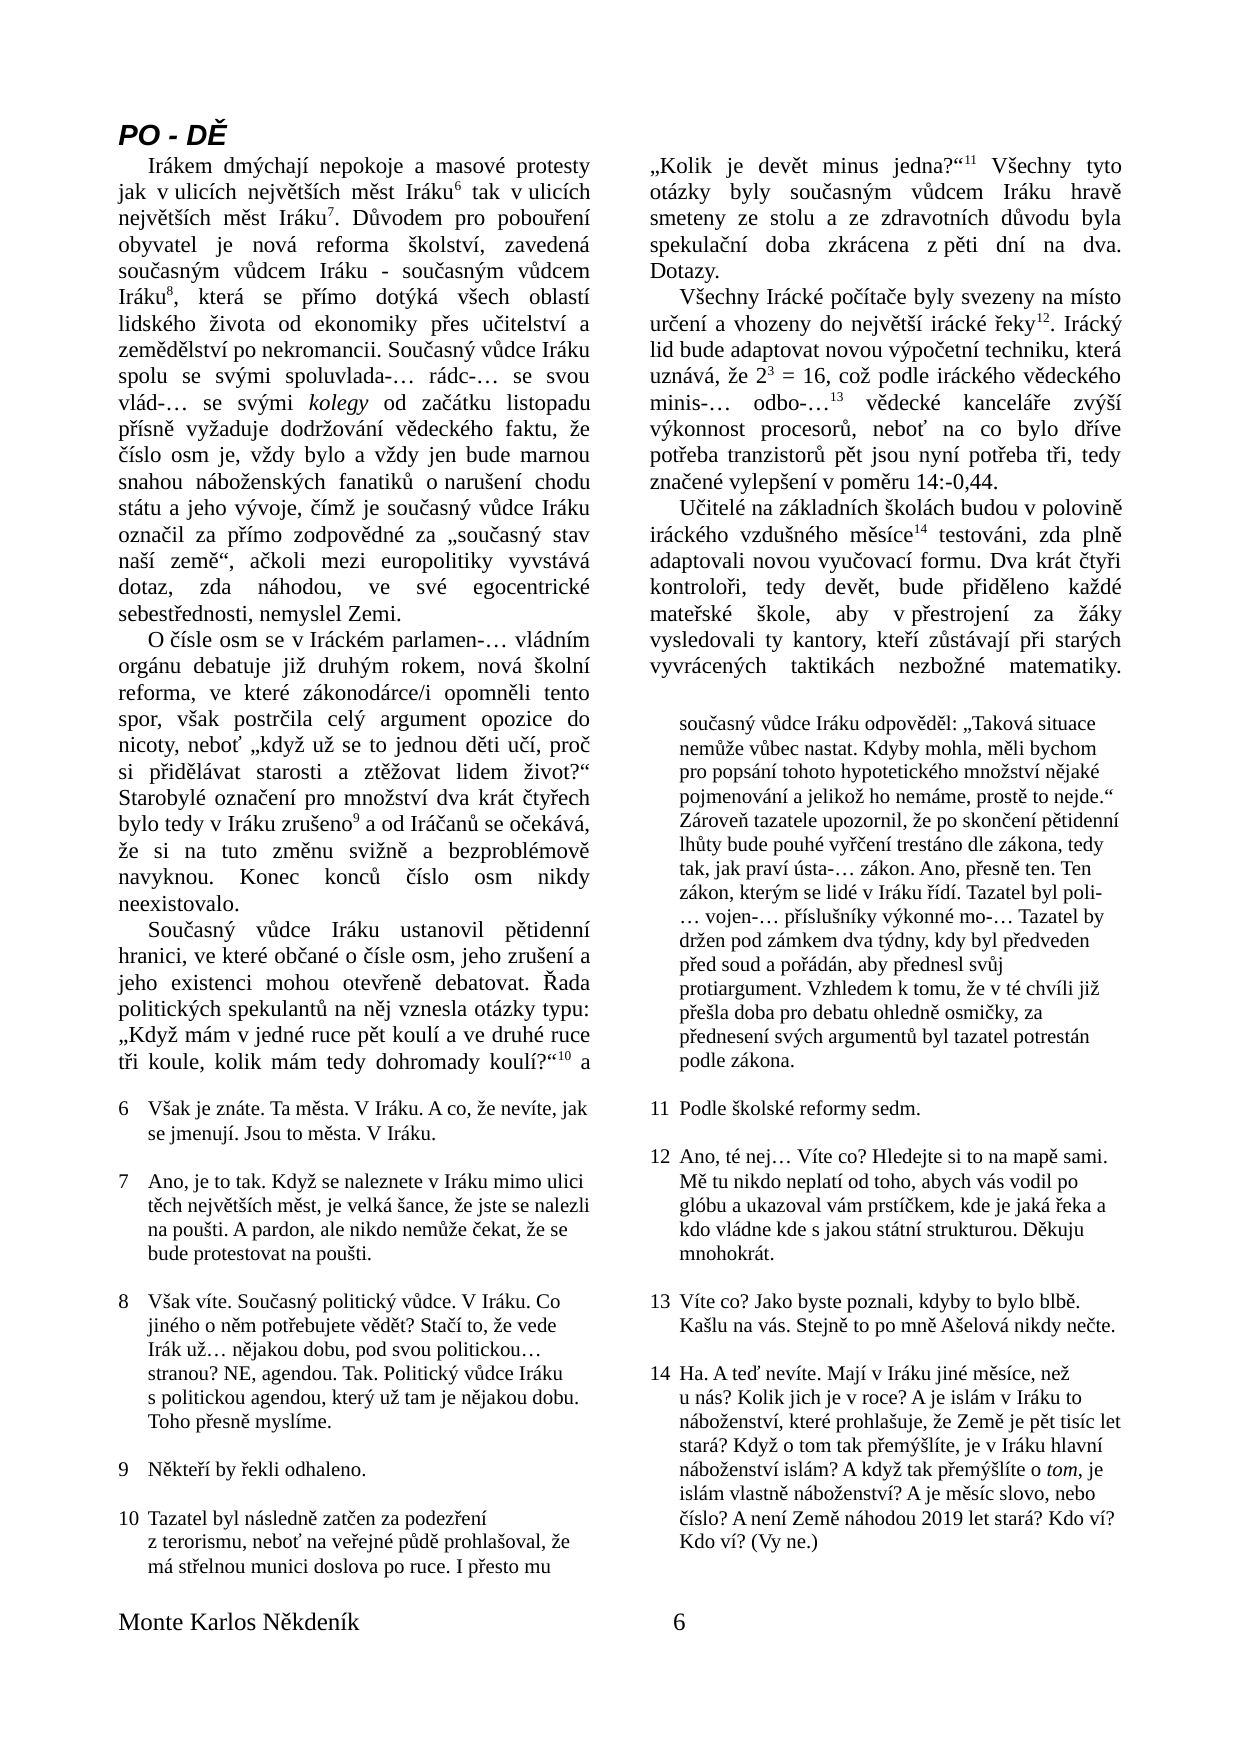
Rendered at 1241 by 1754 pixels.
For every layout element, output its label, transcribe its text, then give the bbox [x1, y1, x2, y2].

text Ano, té nej… Víte co? Hledejte si to na mapě sami. Mě tu nikdo neplatí od toho, abych vás vodil po glóbu a ukazoval vám prstíčkem, kde je jaká řeka a kdo vládne kde s jakou státní strukturou. Děkuju mnohokrát. [649, 1144, 1122, 1289]
text Tazatel byl následně zatčen za podezření z terorismu, neboť na veřejné půdě prohlašoval, že má střelnou munici doslova po ruce. I přesto mu [118, 1505, 591, 1578]
text Irákem dmýchají nepokoje a masové protesty jak v ulicích největších měst Iráku tak v ulicích největších měst Iráku. Důvodem pro pobouření obyvatel je nová reforma školství, zavedená současným vůdcem Iráku - současným vůdcem Iráku, která se přímo dotýká všech oblastí lidského života od ekonomiky přes učitelství a zemědělství po nekromancii. Současný vůdce Iráku spolu se svými spoluvlada-… rádc-… se svou vlád-… se svými kolegy od začátku listopadu přísně vyžaduje dodržování vědeckého faktu, že číslo osm je, vždy bylo a vždy jen bude marnou snahou náboženských fanatiků o narušení chodu státu a jeho vývoje, čímž je současný vůdce Iráku označil za přímo zodpovědné za „současný stav naší země“, ačkoli mezi europolitiky vyvstává dotaz, zda náhodou, ve své egocentrické sebestřednosti, nemyslel Zemi. [118, 152, 591, 626]
text O čísle osm se v Iráckém parlamen-… vládním orgánu debatuje již druhým rokem, nová školní reforma, ve které zákonodárce/i opomněli tento spor, však postrčila celý argument opozice do nicoty, neboť „když už se to jednou děti učí, proč si přidělávat starosti a ztěžovat lidem život?“ Starobylé označení pro množství dva krát čtyřech bylo tedy v Iráku zrušeno a od Iráčanů se očekává, že si na tuto změnu svižně a bezproblémově navyknou. Konec konců číslo osm nikdy neexistovalo. [118, 626, 591, 916]
text Někteří by řekli odhaleno. [118, 1457, 591, 1505]
text Víte co? Jako byste poznali, kdyby to bylo blbě. Kašlu na vás. Stejně to po mně Ašelová nikdy nečte. [649, 1289, 1122, 1361]
text Podle školské reformy sedm. [649, 1096, 1122, 1144]
text Současný vůdce Iráku ustanovil pětidenní hranici, ve které občané o čísle osm, jeho zrušení a jeho existenci mohou otevřeně debatovat. Řada politických spekulantů na něj vznesla otázky typu: „Když mám v jedné ruce pět koulí a ve druhé ruce tři koule, kolik mám tedy dohromady koulí?“ a „Kolik je devět minus jedna?“ Všechny tyto otázky byly současným vůdcem Iráku hravě smeteny ze stolu a ze zdravotních důvodu byla spekulační doba zkrácena z pěti dní na dva. Dotazy. [649, 152, 1122, 283]
text Současný vůdce Iráku ustanovil pětidenní hranici, ve které občané o čísle osm, jeho zrušení a jeho existenci mohou otevřeně debatovat. Řada politických spekulantů na něj vznesla otázky typu: „Když mám v jedné ruce pět koulí a ve druhé ruce tři koule, kolik mám tedy dohromady koulí?“ a „Kolik je devět minus jedna?“ Všechny tyto otázky byly současným vůdcem Iráku hravě smeteny ze stolu a ze zdravotních důvodu byla spekulační doba zkrácena z pěti dní na dva. Dotazy. [118, 916, 591, 1074]
text Učitelé na základních školách budou v polovině iráckého vzdušného měsíce testováni, zda plně adaptovali novou vyučovací formu. Dva krát čtyři kontroloři, tedy devět, bude přiděleno každé mateřské škole, aby v přestrojení za žáky vysledovali ty kantory, kteří zůstávají při starých vyvrácených taktikách nezbožné matematiky. [649, 494, 1122, 679]
text Všechny Irácké počítače byly svezeny na místo určení a vhozeny do největší irácké řeky. Irácký lid bude adaptovat novou výpočetní techniku, která uznává, že 23 = 16, což podle iráckého vědeckého minis-… odbo-… vědecké kanceláře zvýší výkonnost procesorů, neboť na co bylo dříve potřeba tranzistorů pět jsou nyní potřeba tři, tedy značené vylepšení v poměru 14:-0,44. [649, 283, 1122, 494]
text Ano, je to tak. Když se naleznete v Iráku mimo ulici těch největších měst, je velká šance, že jste se nalezli na poušti. A pardon, ale nikdo nemůže čekat, že se bude protestovat na poušti. [118, 1168, 591, 1289]
text Ha. A teď nevíte. Mají v Iráku jiné měsíce, než u nás? Kolik jich je v roce? A je islám v Iráku to náboženství, které prohlašuje, že Země je pět tisíc let stará? Když o tom tak přemýšlíte, je v Iráku hlavní náboženství islám? A když tak přemýšlíte o tom, je islám vlastně náboženství? A je měsíc slovo, nebo číslo? A není Země náhodou 2019 let stará? Kdo ví? Kdo ví? (Vy ne.) [649, 1361, 1122, 1578]
text současný vůdce Iráku odpověděl: „Taková situace nemůže vůbec nastat. Kdyby mohla, měli bychom pro popsání tohoto hypotetického množství nějaké pojmenování a jelikož ho nemáme, prostě to nejde.“ Zároveň tazatele upozornil, že po skončení pětidenní lhůty bude pouhé vyřčení trestáno dle zákona, tedy tak, jak praví ústa-… zákon. Ano, přesně ten. Ten zákon, kterým se lidé v Iráku řídí. Tazatel byl poli-… vojen-… příslušníky výkonné mo-… Tazatel by držen pod zámkem dva týdny, kdy byl předveden před soud a pořádán, aby přednesl svůj protiargument. Vzhledem k tomu, že v té chvíli již přešla doba pro debatu ohledně osmičky, za přednesení svých argumentů byl tazatel potrestán podle zákona. [649, 711, 1122, 1096]
text Však víte. Současný politický vůdce. V Iráku. Co jiného o něm potřebujete vědět? Stačí to, že vede Irák už… nějakou dobu, pod svou politickou… stranou? NE, agendou. Tak. Politický vůdce Iráku s politickou agendou, který už tam je nějakou dobu. Toho přesně myslíme. [118, 1289, 591, 1457]
text Však je znáte. Ta města. V Iráku. A co, že nevíte, jak se jmenují. Jsou to města. V Iráku. [118, 1096, 591, 1168]
subtitle PO - DĚ [118, 118, 1122, 152]
